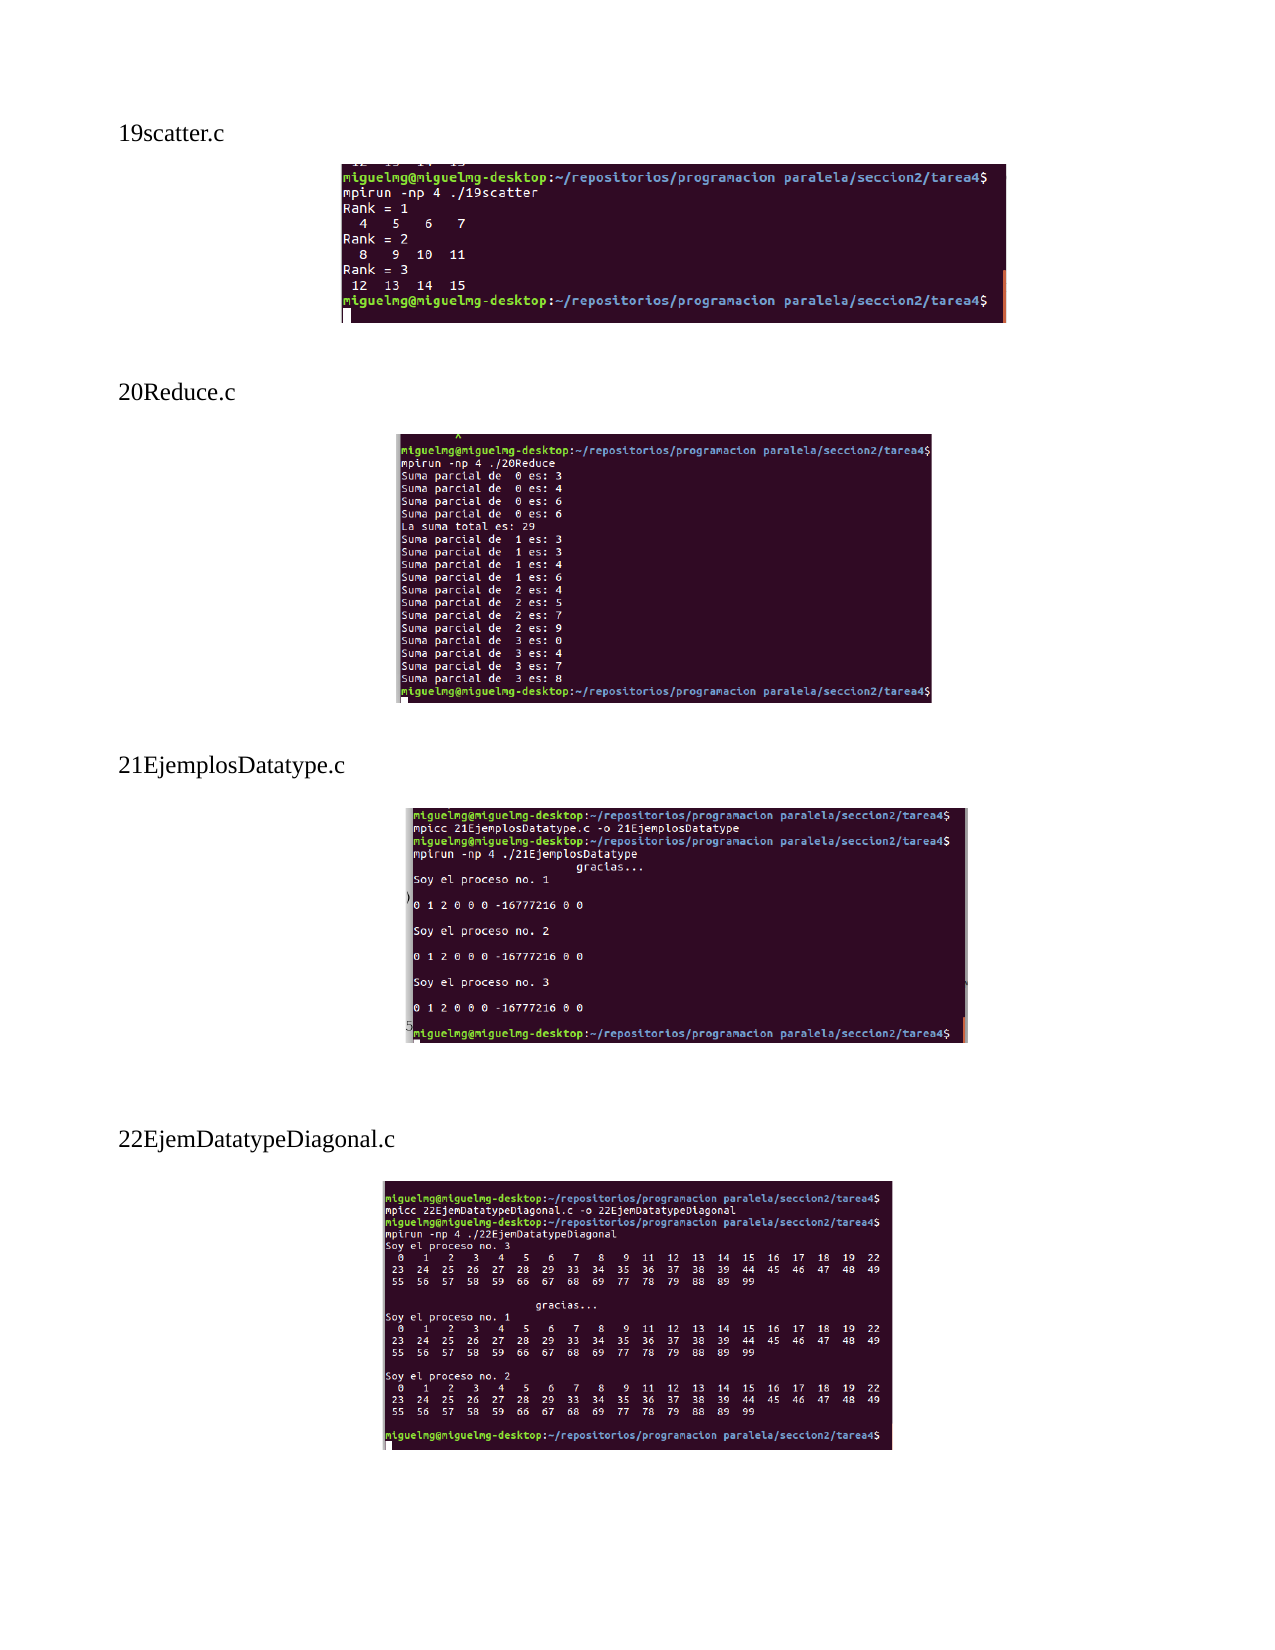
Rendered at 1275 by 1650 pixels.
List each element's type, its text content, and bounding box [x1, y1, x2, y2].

text 21EjemplosDatatype.c [118, 751, 1157, 779]
picture [557, 169, 1007, 323]
picture [563, 434, 932, 703]
picture [546, 1181, 893, 1450]
text 22EjemDatatypeDiagonal.c [118, 1124, 1157, 1153]
text 19scatter.c [118, 118, 1157, 147]
picture [584, 808, 968, 1043]
text 20Reduce.c [118, 377, 1157, 406]
